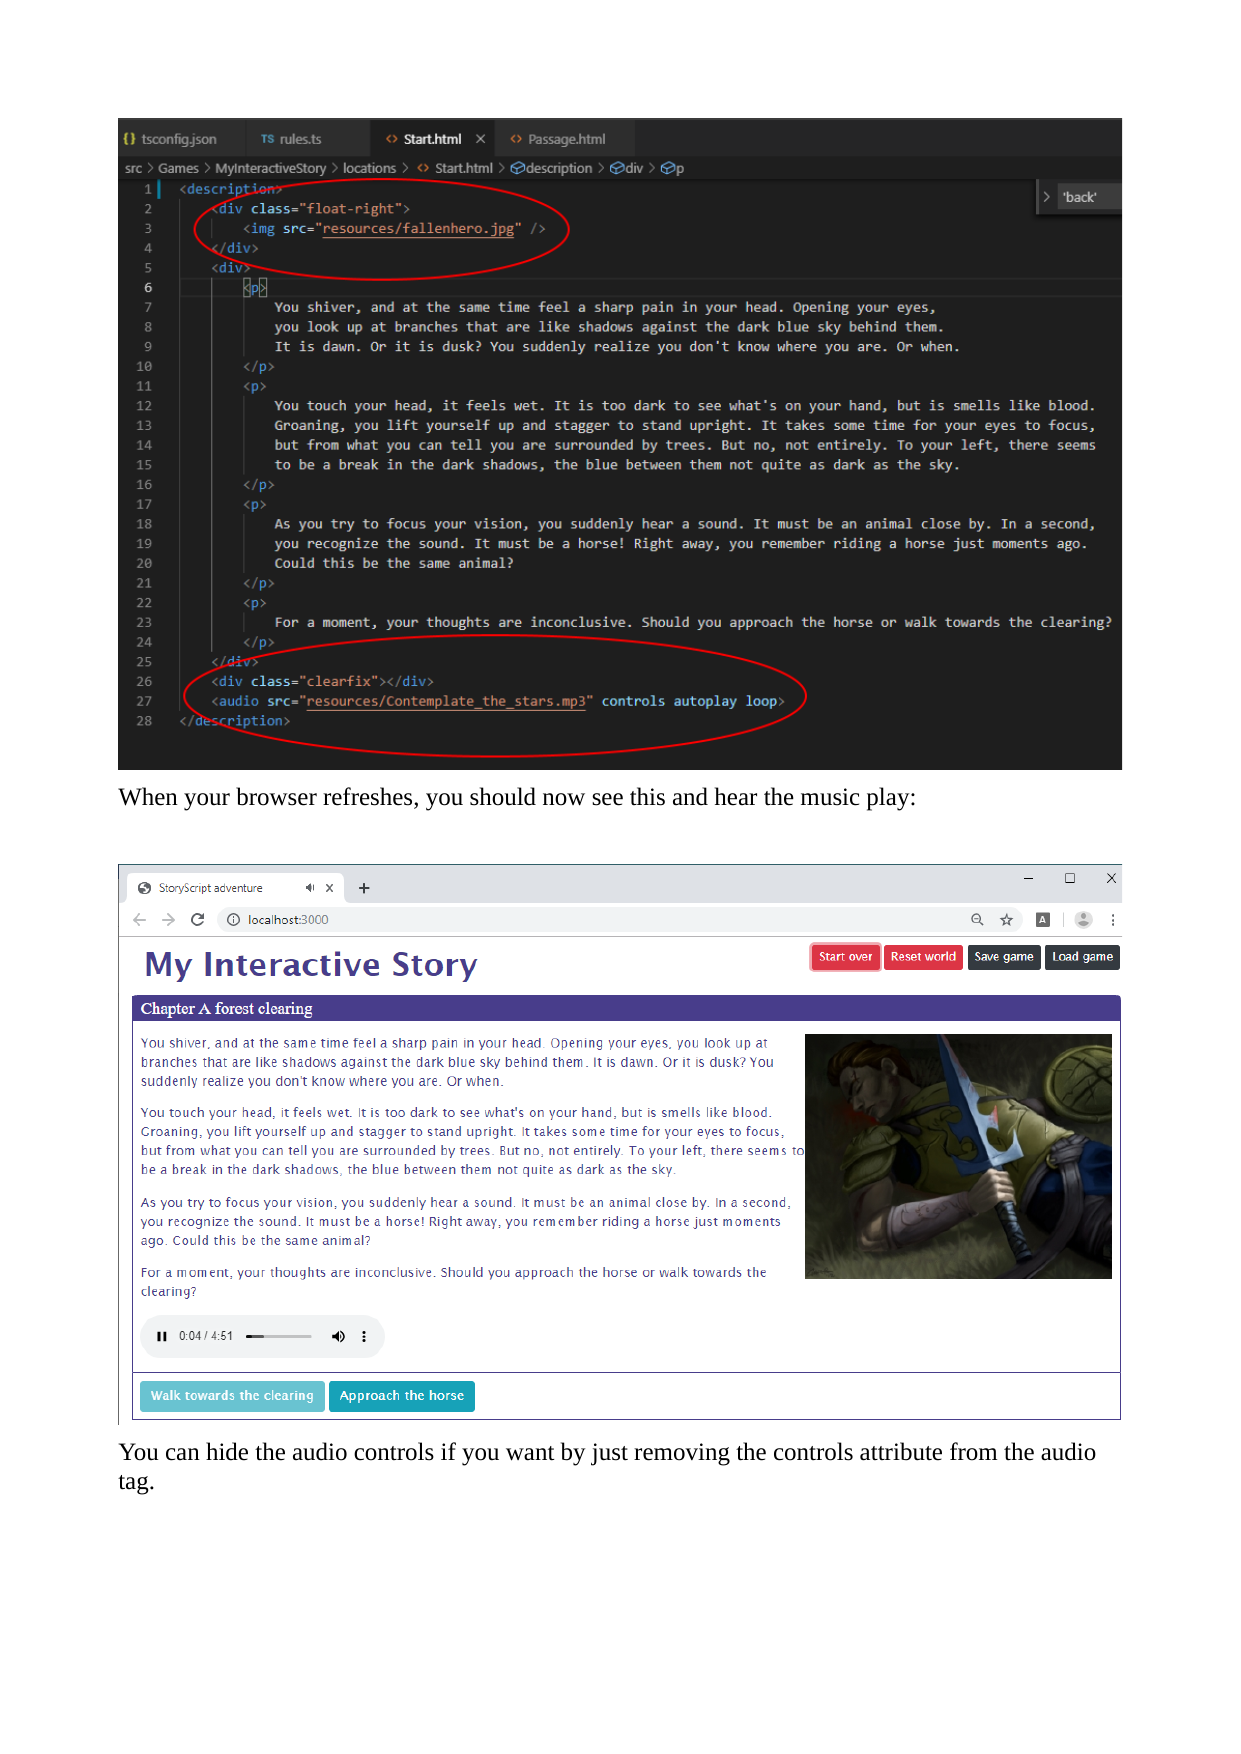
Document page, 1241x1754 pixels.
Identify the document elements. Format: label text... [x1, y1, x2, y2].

text When your browser refreshes, you should now see this and hear the music play: [118, 782, 1122, 810]
text You can hide the audio controls if you want by just removing the controls attribute from the audio tag. [118, 1437, 1122, 1494]
